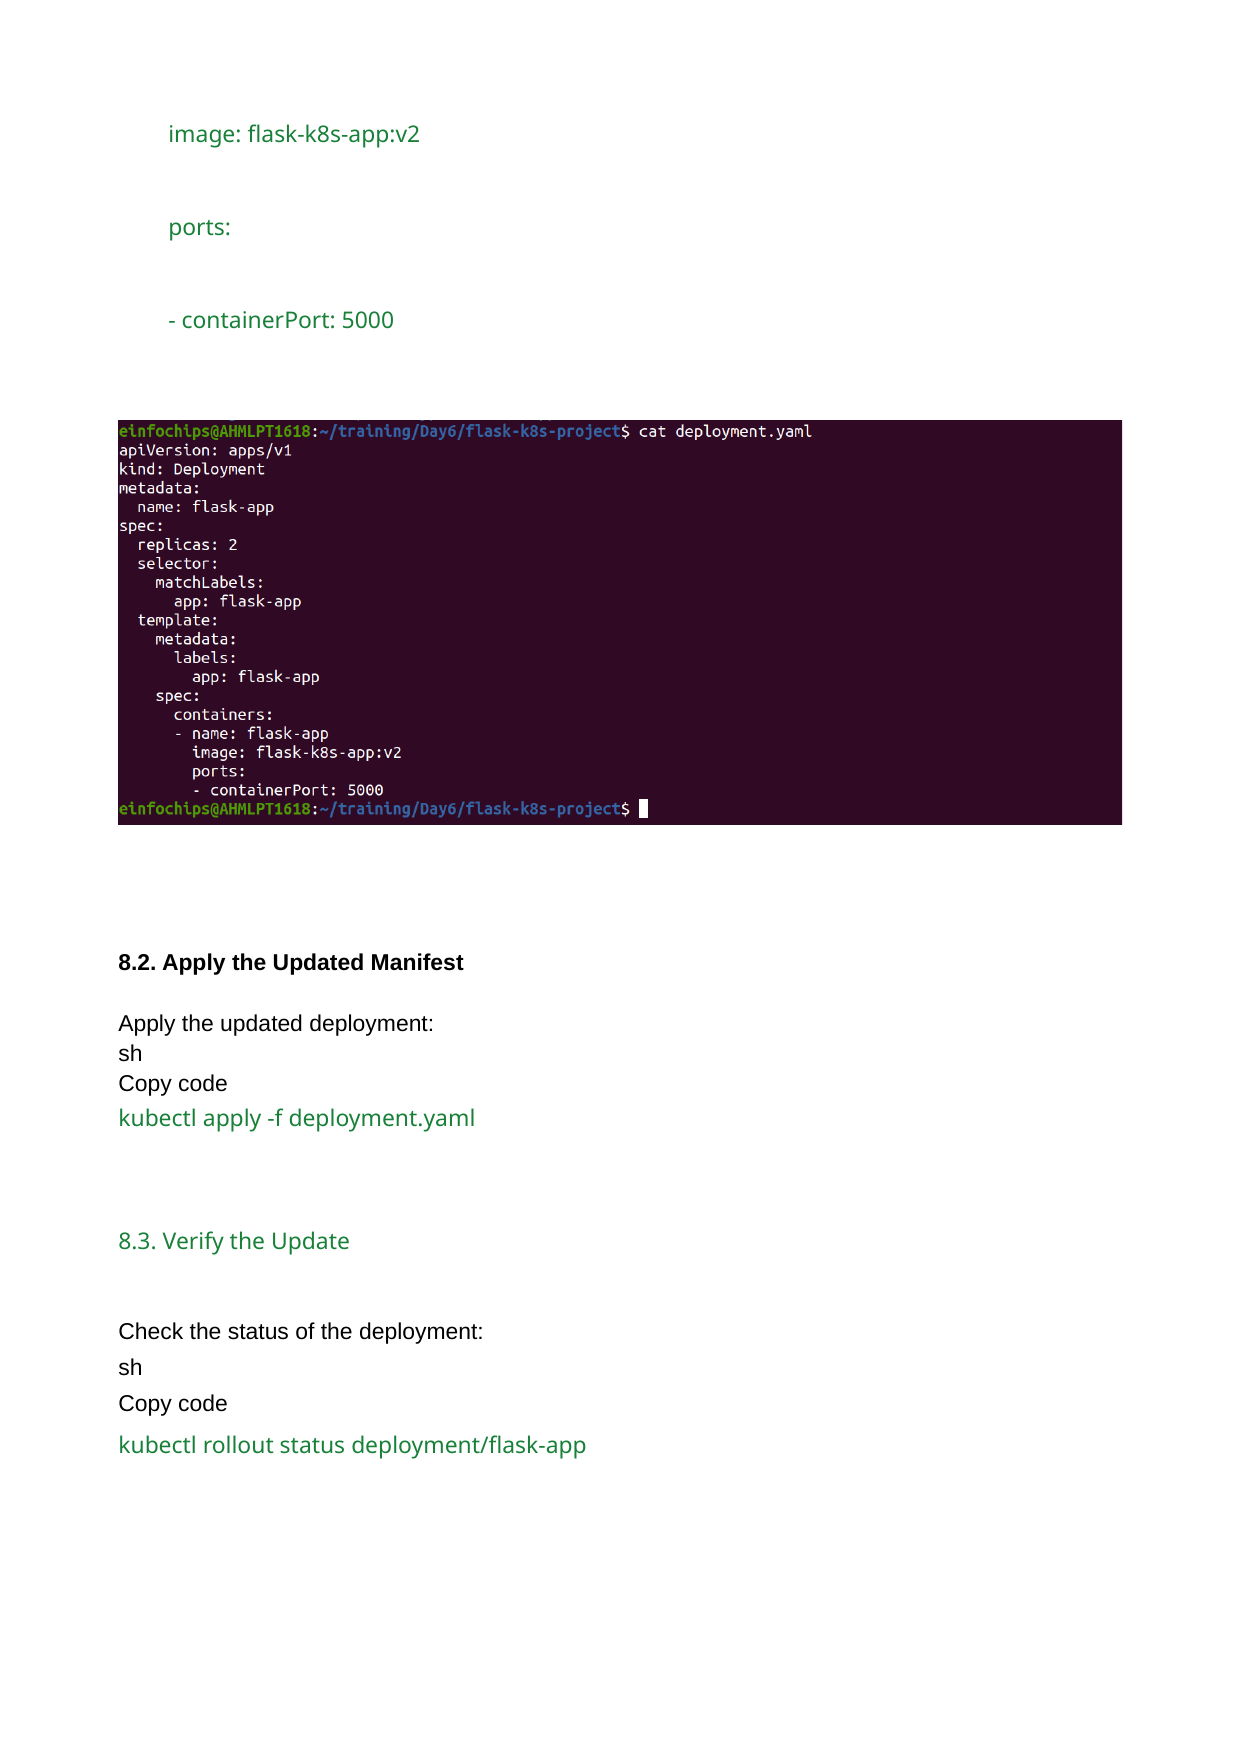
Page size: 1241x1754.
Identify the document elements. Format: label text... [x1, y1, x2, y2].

text image: flask-k8s-app:v2 [118, 118, 1122, 149]
text Check the status of the deployment: sh Copy code kubectl rollout status deployment/flask-app [118, 1318, 1122, 1460]
text ports: [118, 211, 1122, 242]
text 8.2. Apply the Updated Manifest [118, 949, 1122, 975]
text - containerPort: 5000 [118, 304, 1122, 336]
text Apply the updated deployment: sh Copy code kubectl apply -f deployment.yaml [118, 1010, 1122, 1133]
text 8.3. Verify the Update [118, 1224, 1122, 1256]
picture [118, 420, 1123, 825]
